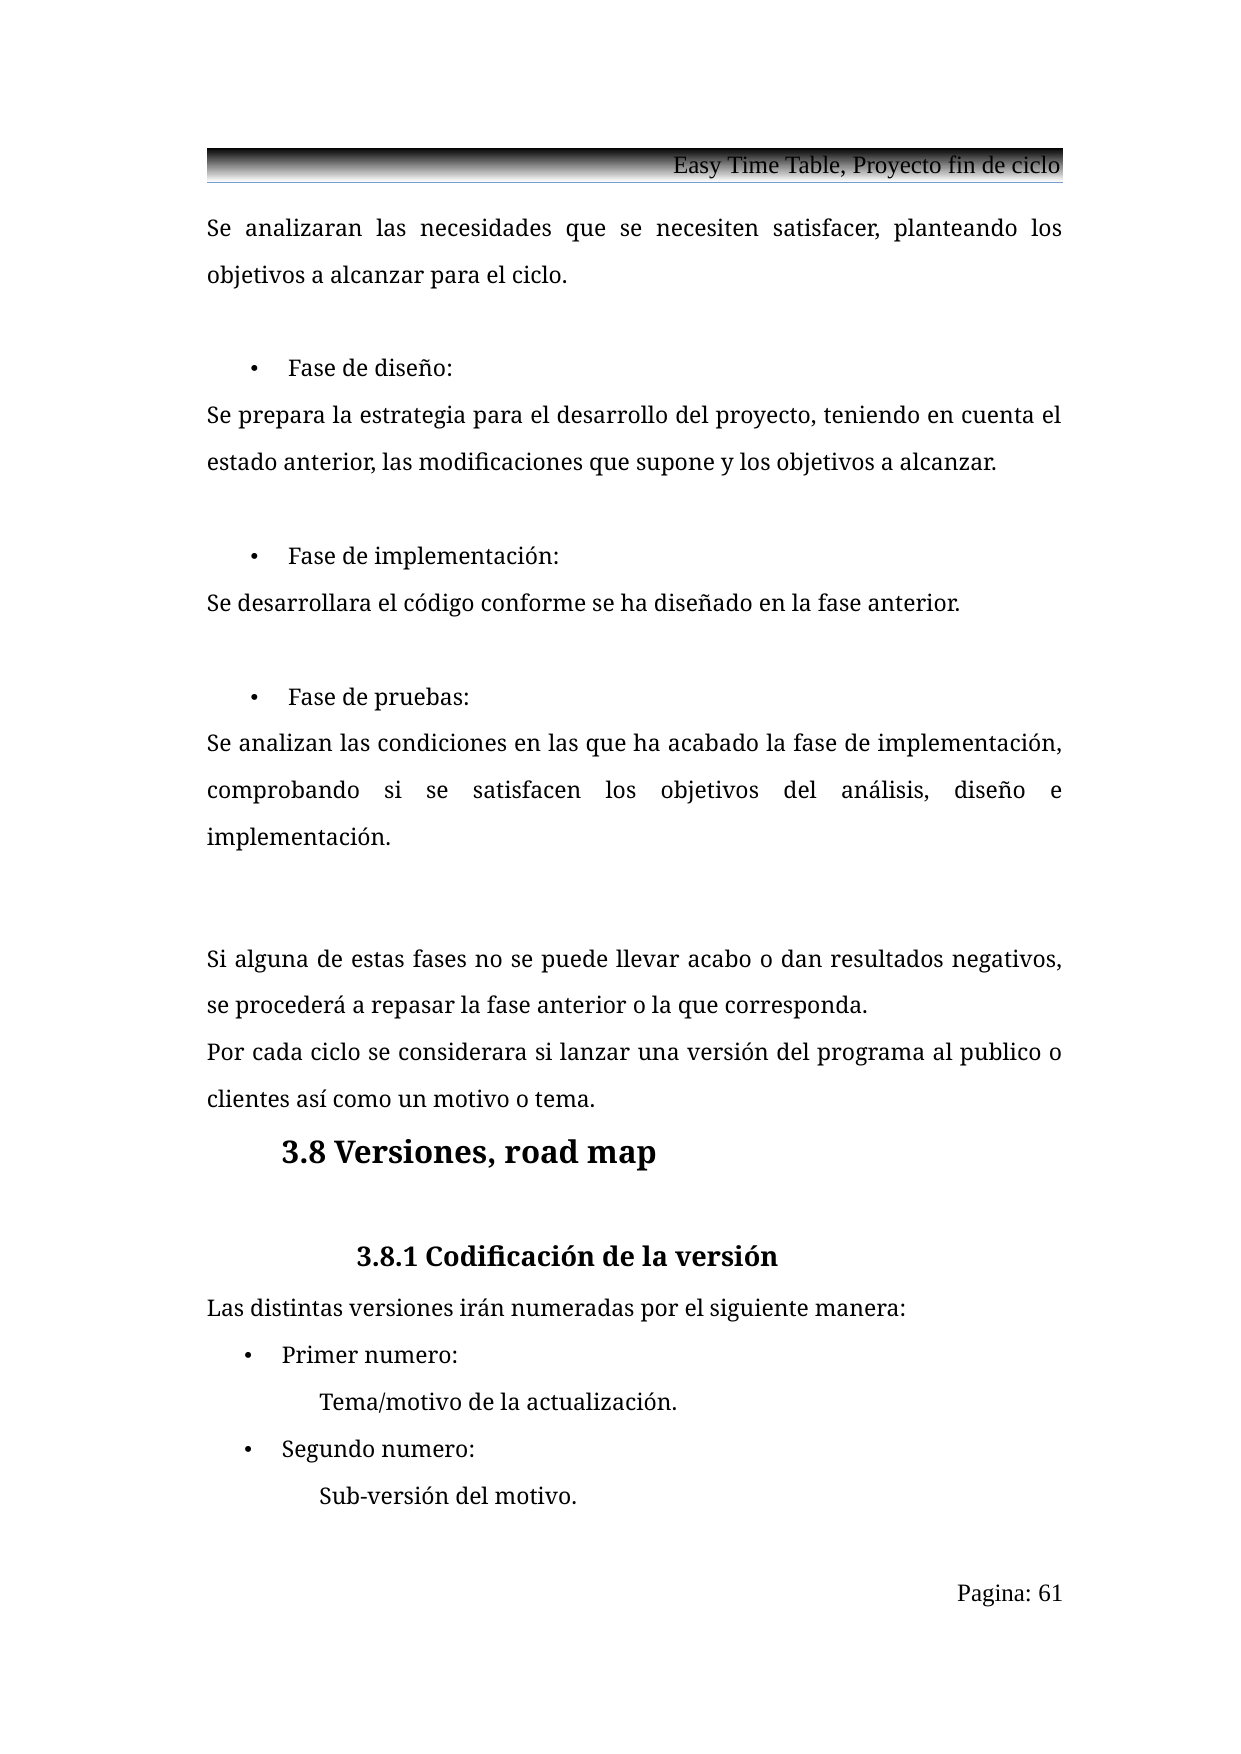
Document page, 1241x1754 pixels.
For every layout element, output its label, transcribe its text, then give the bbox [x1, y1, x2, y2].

list Sub-versión del motivo. [282, 1480, 1063, 1511]
text Se analizan las condiciones en las que ha acabado la fase de implementación, comprobando si se satisfacen los objetivos del análisis, diseño e implementación. [207, 727, 1063, 852]
list Primer numero: [244, 1339, 1063, 1370]
text 3.8.1 Codificación de la versión [207, 1237, 1063, 1274]
list Tema/motivo de la actualización. [282, 1386, 1063, 1417]
text Se prepara la estrategia para el desarrollo del proyecto, teniendo en cuenta el estado anterior, las modificaciones que supone y los objetivos a alcanzar. [207, 399, 1063, 477]
list Fase de diseño: [250, 352, 1063, 384]
text Por cada ciclo se considerara si lanzar una versión del programa al publico o clientes así como un motivo o tema. [207, 1036, 1063, 1114]
text Si alguna de estas fases no se puede llevar acabo o dan resultados negativos, se procederá a repasar la fase anterior o la que corresponda. [207, 942, 1063, 1021]
list Fase de implementación: [250, 540, 1063, 571]
text Las distintas versiones irán numeradas por el siguiente manera: [207, 1292, 1063, 1323]
text Se analizaran las necesidades que se necesiten satisfacer, planteando los objetivos a alcanzar para el ciclo. [207, 212, 1063, 290]
list Segundo numero: [244, 1433, 1063, 1464]
text Se desarrollara el código conforme se ha diseñado en la fase anterior. [207, 587, 1063, 618]
text 3.8 Versiones, road map [207, 1130, 1063, 1173]
list Fase de pruebas: [250, 681, 1063, 712]
